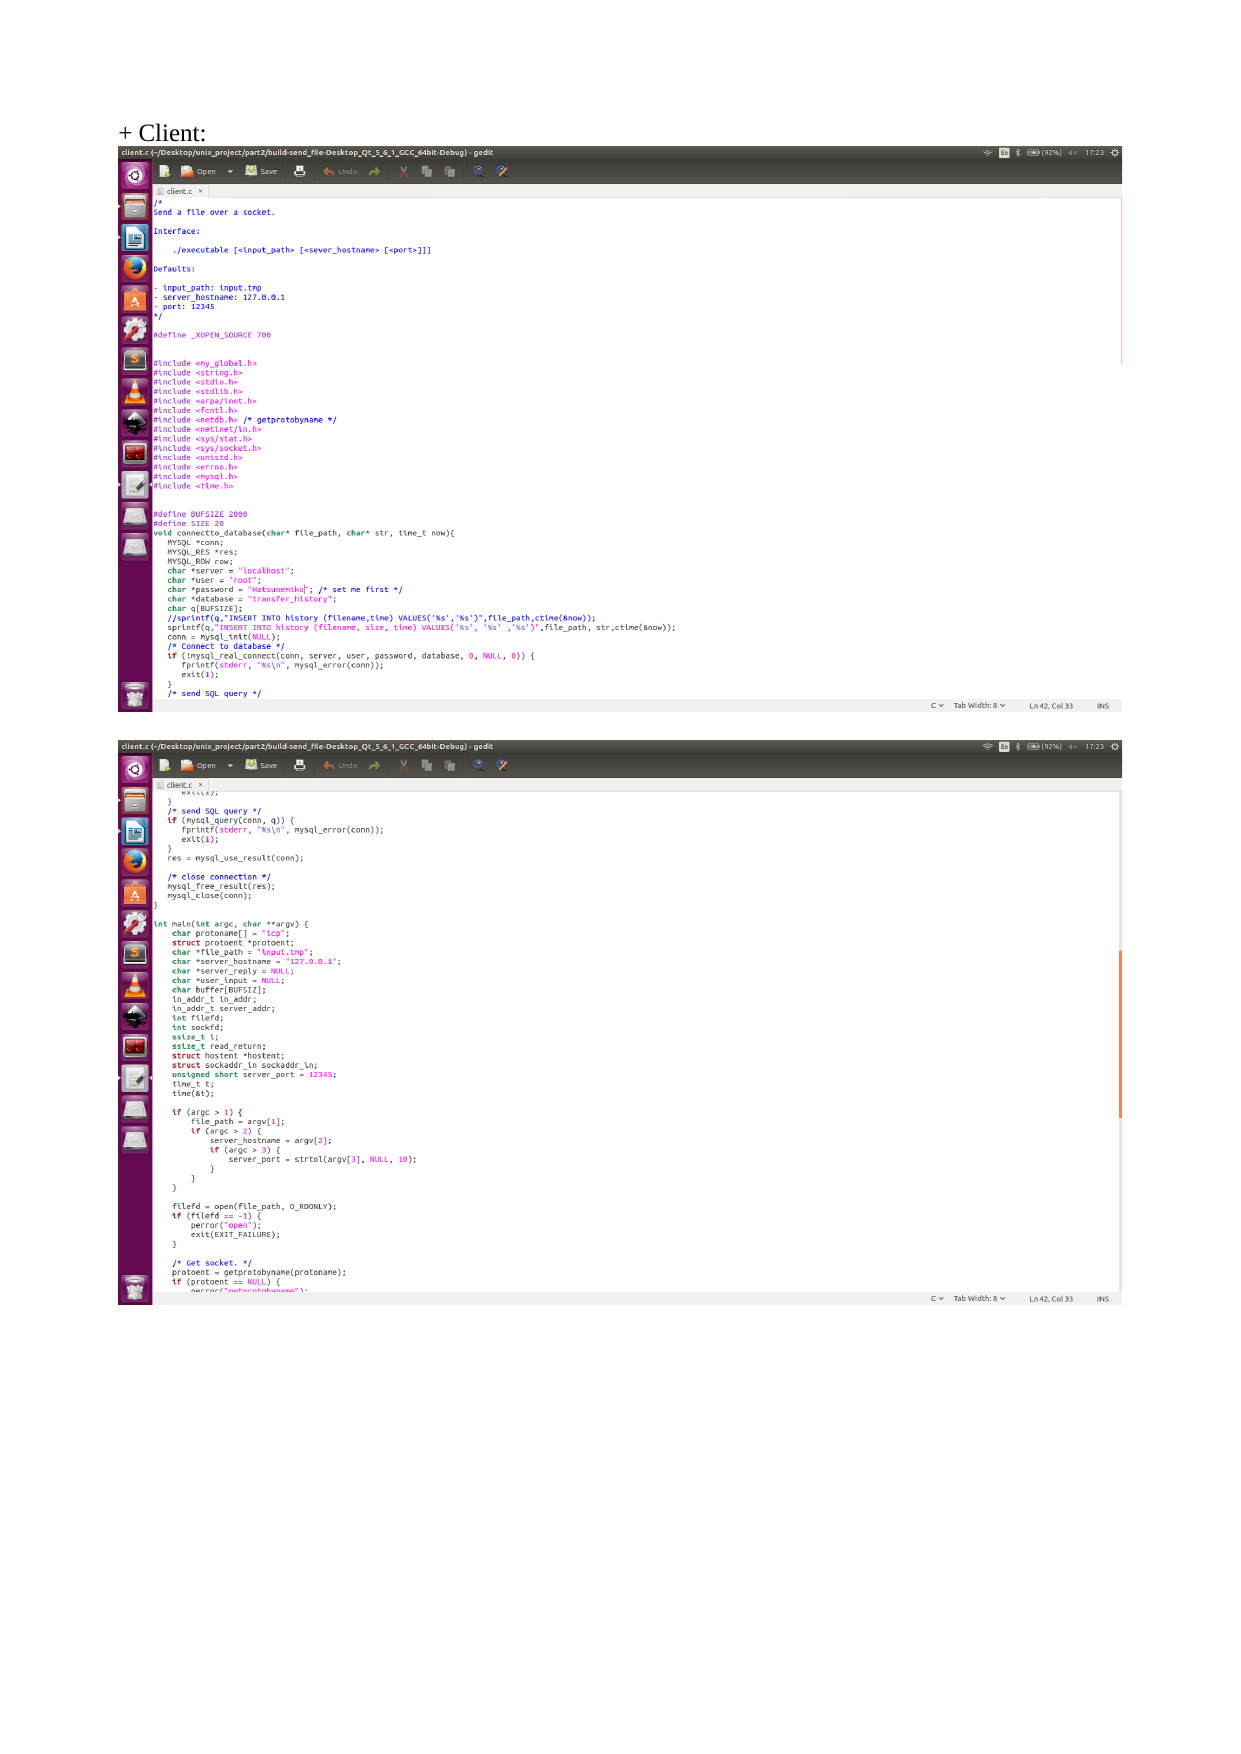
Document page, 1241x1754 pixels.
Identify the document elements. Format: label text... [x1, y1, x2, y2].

picture [118, 740, 1123, 1305]
picture [118, 146, 1123, 712]
text + Client: [118, 118, 1122, 146]
